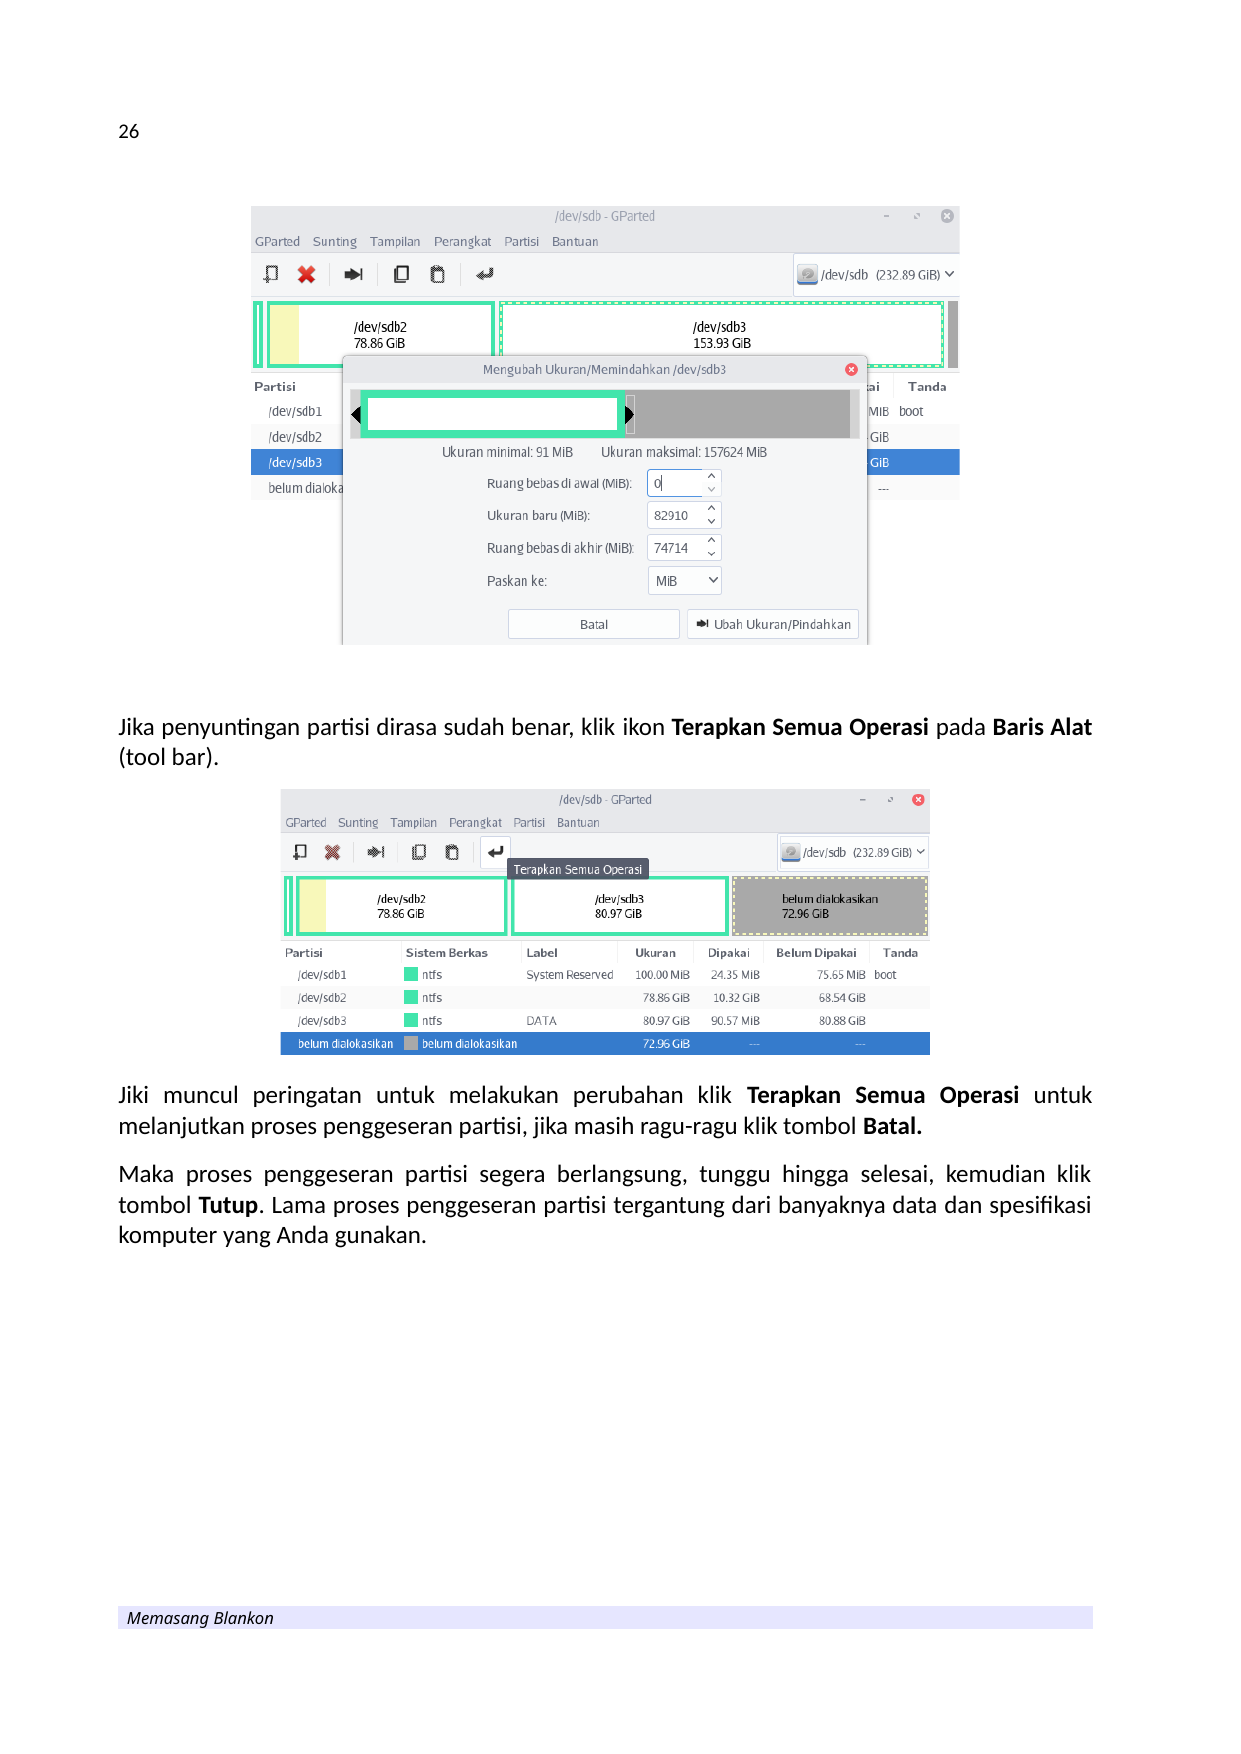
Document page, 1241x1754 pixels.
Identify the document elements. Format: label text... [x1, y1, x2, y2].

text Jika penyuntingan partisi dirasa sudah benar, klik ikon Terapkan Semua Operasi pada Baris Alat (tool bar). [118, 711, 1093, 772]
text Jiki muncul peringatan untuk melakukan perubahan klik Terapkan Semua Operasi untuk melanjutkan proses penggeseran partisi, jika masih ragu-ragu klik tombol Batal. [118, 789, 1093, 1141]
picture [251, 206, 960, 645]
text Maka proses penggeseran partisi segera berlangsung, tunggu hingga selesai, kemudian klik tombol Tutup. Lama proses penggeseran partisi tergantung dari banyaknya data dan spesifikasi komputer yang Anda gunakan. [118, 1158, 1093, 1250]
picture [280, 789, 930, 1062]
